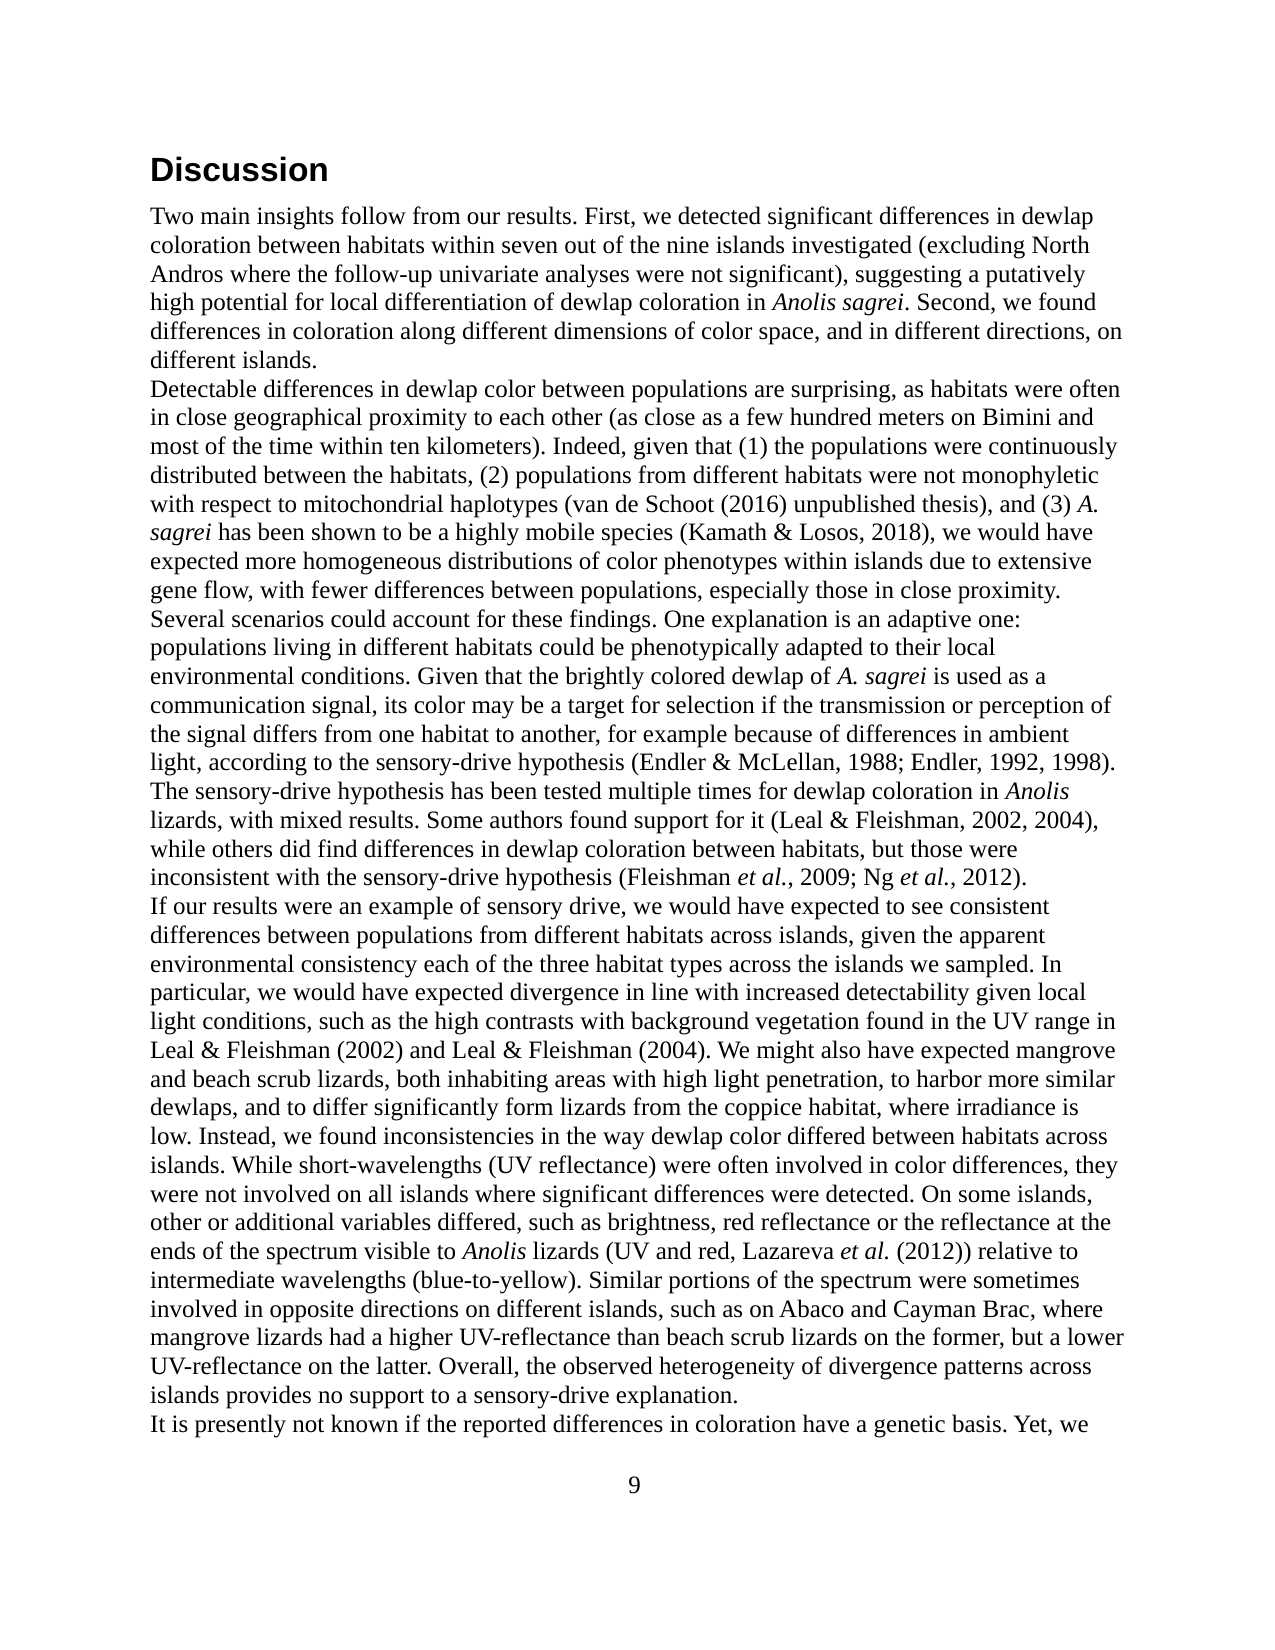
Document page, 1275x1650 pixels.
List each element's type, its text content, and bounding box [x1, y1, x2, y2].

text Two main insights follow from our results. First, we detected significant differences in dewlap coloration between habitats within seven out of the nine islands investigated (excluding North Andros where the follow-up univariate analyses were not significant), suggesting a putatively high potential for local differentiation of dewlap coloration in Anolis sagrei. Second, we found differences in coloration along different dimensions of color space, and in different directions, on different islands. Detectable differences in dewlap color between populations are surprising, as habitats were often in close geographical proximity to each other (as close as a few hundred meters on Bimini and most of the time within ten kilometers). Indeed, given that (1) the populations were continuously distributed between the habitats, (2) populations from different habitats were not monophyletic with respect to mitochondrial haplotypes (van de Schoot (2016) unpublished thesis), and (3) A. sagrei has been shown to be a highly mobile species (Kamath & Losos, 2018), we would have expected more homogeneous distributions of color phenotypes within islands due to extensive gene flow, with fewer differences between populations, especially those in close proximity. Several scenarios could account for these findings. One explanation is an adaptive one: populations living in different habitats could be phenotypically adapted to their local environmental conditions. Given that the brightly colored dewlap of A. sagrei is used as a communication signal, its color may be a target for selection if the transmission or perception of the signal differs from one habitat to another, for example because of differences in ambient light, according to the sensory-drive hypothesis (Endler & McLellan, 1988; Endler, 1992, 1998). The sensory-drive hypothesis has been tested multiple times for dewlap coloration in Anolis lizards, with mixed results. Some authors found support for it (Leal & Fleishman, 2002, 2004), while others did find differences in dewlap coloration between habitats, but those were inconsistent with the sensory-drive hypothesis (Fleishman et al., 2009; Ng et al., 2012). If our results were an example of sensory drive, we would have expected to see consistent differences between populations from different habitats across islands, given the apparent environmental consistency each of the three habitat types across the islands we sampled. In particular, we would have expected divergence in line with increased detectability given local light conditions, such as the high contrasts with background vegetation found in the UV range in Leal & Fleishman (2002) and Leal & Fleishman (2004). We might also have expected mangrove and beach scrub lizards, both inhabiting areas with high light penetration, to harbor more similar dewlaps, and to differ significantly form lizards from the coppice habitat, where irradiance is low. Instead, we found inconsistencies in the way dewlap color differed between habitats across islands. While short-wavelengths (UV reflectance) were often involved in color differences, they were not involved on all islands where significant differences were detected. On some islands, other or additional variables differed, such as brightness, red reflectance or the reflectance at the ends of the spectrum visible to Anolis lizards (UV and red, Lazareva et al. (2012)) relative to intermediate wavelengths (blue-to-yellow). Similar portions of the spectrum were sometimes involved in opposite directions on different islands, such as on Abaco and Cayman Brac, where mangrove lizards had a higher UV-reflectance than beach scrub lizards on the former, but a lower UV-reflectance on the latter. Overall, the observed heterogeneity of divergence patterns across islands provides no support to a sensory-drive explanation. It is presently not known if the reported differences in coloration have a genetic basis. Yet, we [150, 201, 1125, 1437]
subtitle Discussion [150, 150, 1125, 189]
